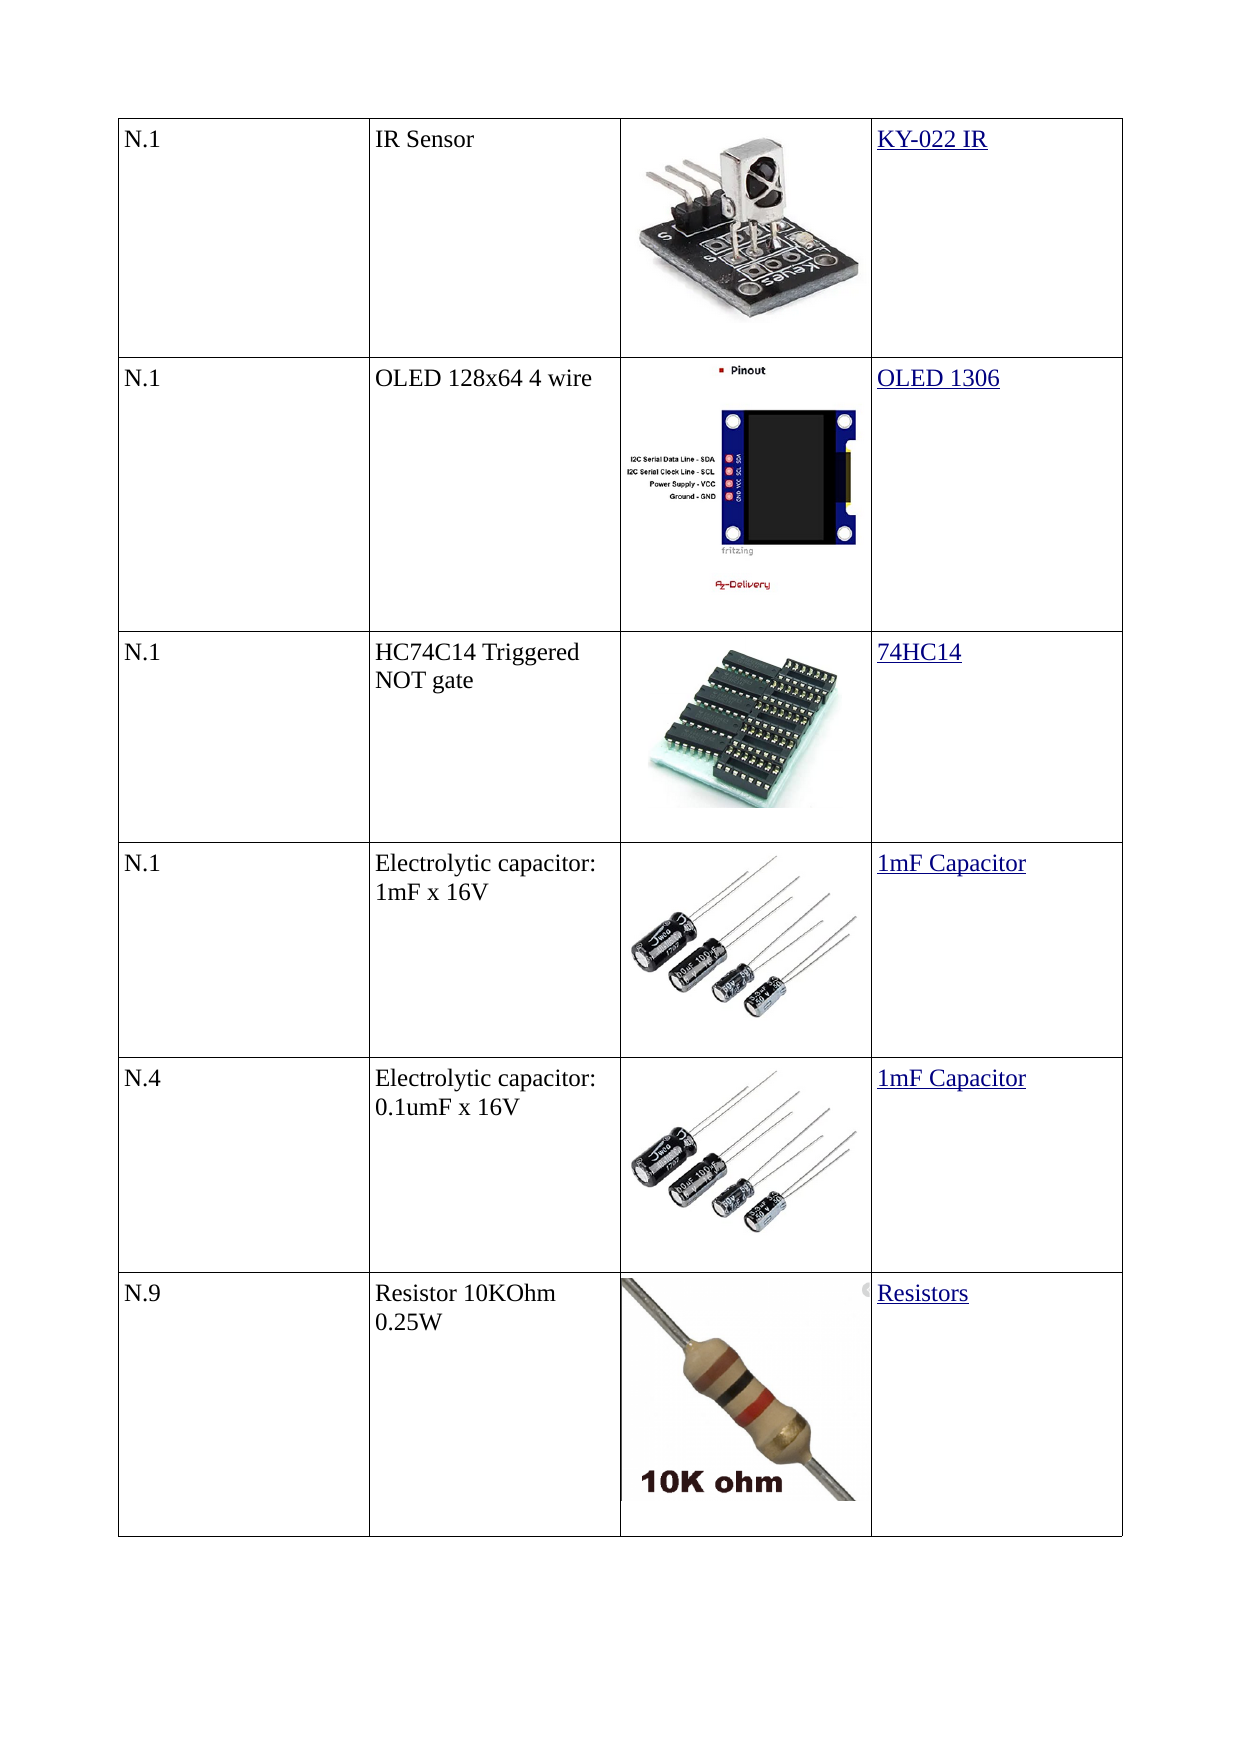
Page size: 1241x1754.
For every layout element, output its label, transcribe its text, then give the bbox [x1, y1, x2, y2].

table_cell Electrolytic capacitor: 1mF x 16V [370, 843, 620, 1057]
table_cell Resistor 10KOhm 0.25W [370, 1273, 620, 1536]
picture [621, 123, 870, 323]
table_cell Resistors [872, 1273, 1122, 1536]
table_cell 1mF Capacitor [872, 843, 1122, 1057]
table_cell OLED 128x64 4 wire [370, 358, 620, 631]
picture [621, 1278, 870, 1501]
table_cell N.1 [119, 358, 369, 631]
table_cell [621, 1273, 871, 1536]
table_cell 74HC14 [872, 632, 1122, 842]
picture [621, 362, 870, 597]
table_header KY-022 IR [872, 119, 1122, 357]
table_cell [621, 1058, 871, 1272]
table_cell Electrolytic capacitor: 0.1umF x 16V [370, 1058, 620, 1272]
table_header N.1 [119, 119, 369, 357]
table_cell N.4 [119, 1058, 369, 1272]
picture [621, 848, 870, 1023]
table_cell OLED 1306 [872, 358, 1122, 631]
table_cell N.1 [119, 632, 369, 842]
table_header [621, 119, 871, 357]
table_header IR Sensor [370, 119, 620, 357]
picture [647, 636, 844, 808]
table_cell [621, 358, 871, 631]
table_cell N.1 [119, 843, 369, 1057]
picture [621, 1063, 870, 1238]
table_cell 1mF Capacitor [872, 1058, 1122, 1272]
table_cell [621, 632, 871, 842]
table_cell [621, 843, 871, 1057]
table_cell HC74C14 Triggered NOT gate [370, 632, 620, 842]
table_cell N.9 [119, 1273, 369, 1536]
